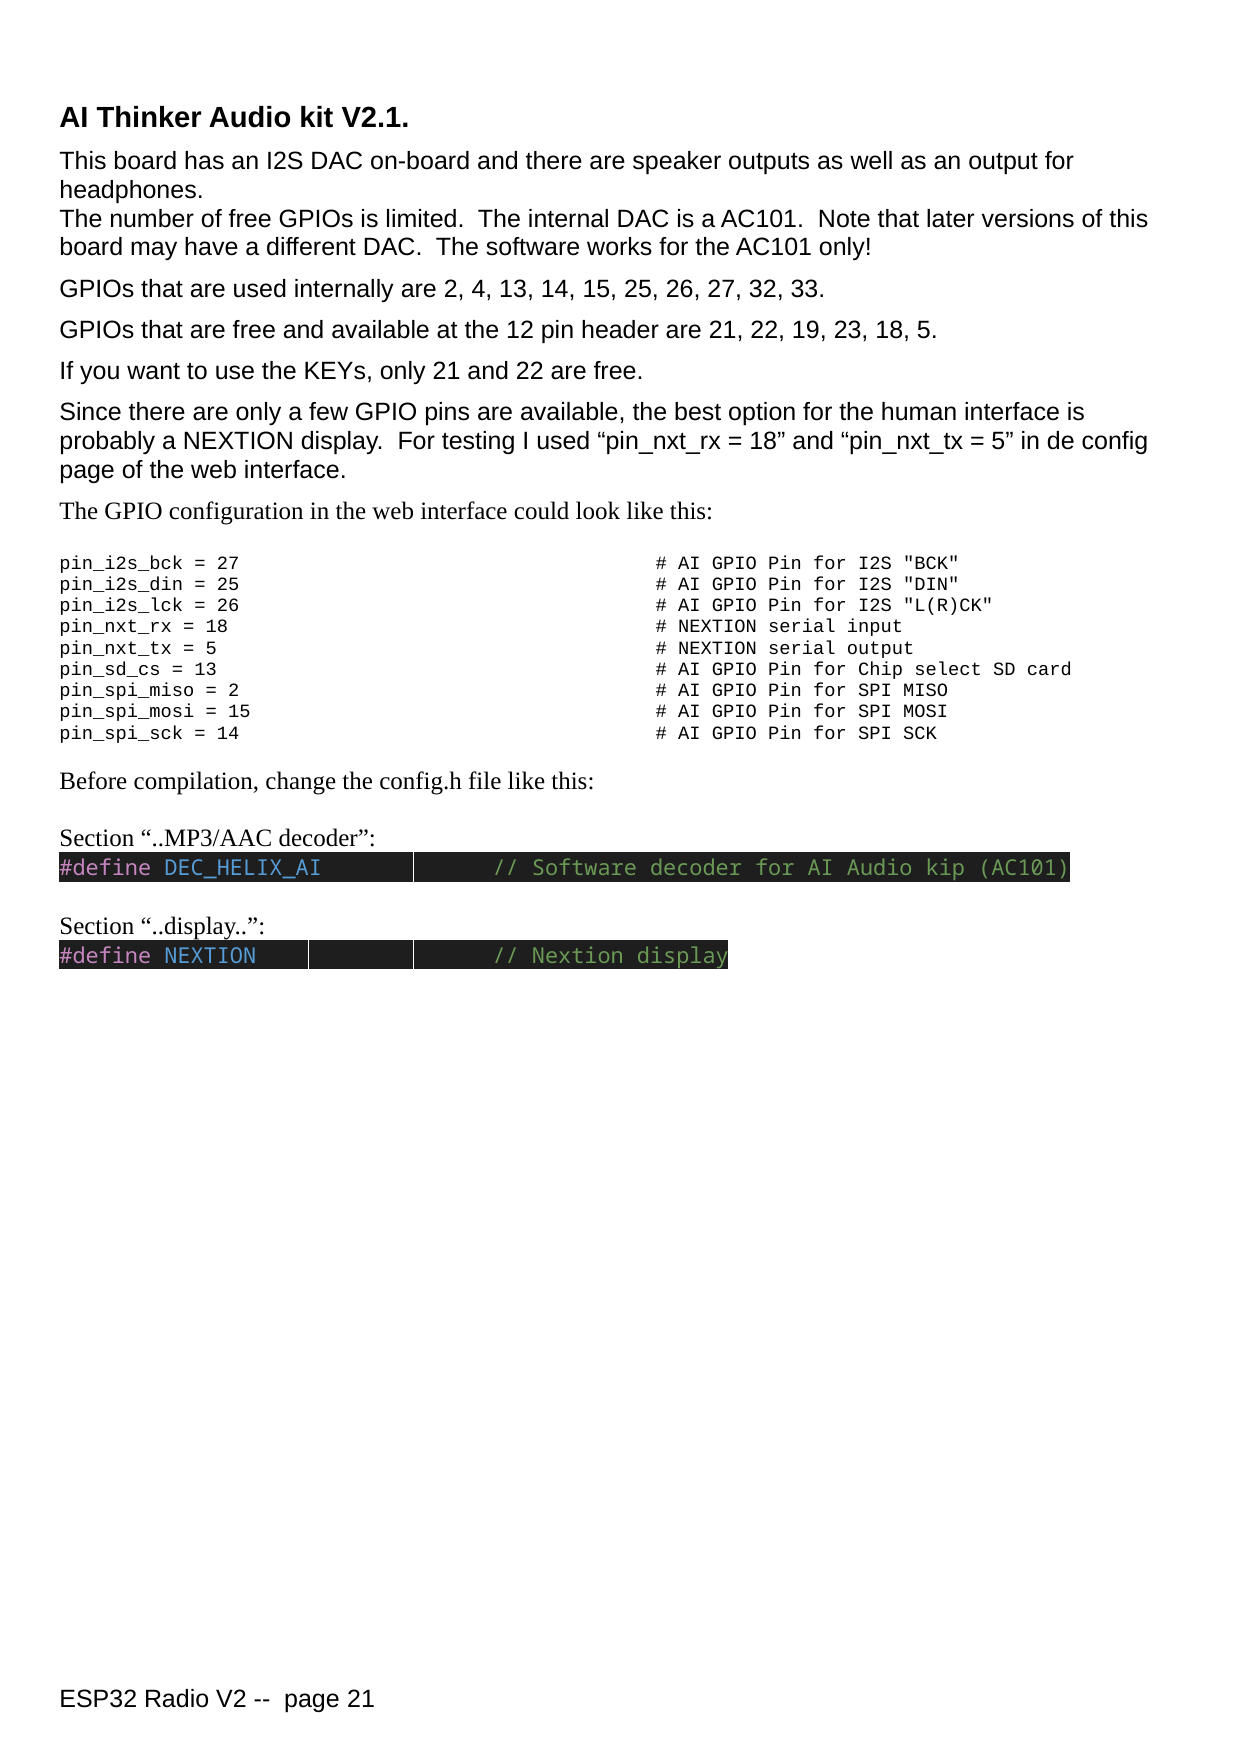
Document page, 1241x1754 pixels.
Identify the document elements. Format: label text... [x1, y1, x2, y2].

text pin_nxt_rx = 18 # NEXTION serial input [59, 617, 1181, 638]
text #define DEC_HELIX_AI // Software decoder for AI Audio kip (AC101) [59, 852, 1181, 882]
text pin_spi_sck = 14 # AI GPIO Pin for SPI SCK [59, 723, 1181, 745]
text GPIOs that are free and available at the 12 pin header are 21, 22, 19, 23, 18, 5. [59, 315, 1181, 343]
text The GPIO configuration in the web interface could look like this: [59, 496, 1181, 525]
text GPIOs that are used internally are 2, 4, 13, 14, 15, 25, 26, 27, 32, 33. [59, 273, 1181, 302]
subtitle AI Thinker Audio kit V2.1. [59, 100, 1181, 133]
text pin_spi_miso = 2 # AI GPIO Pin for SPI MISO [59, 681, 1181, 702]
text Before compilation, change the config.h file like this: [59, 766, 1181, 795]
text pin_i2s_lck = 26 # AI GPIO Pin for I2S "L(R)CK" [59, 596, 1181, 617]
text #define NEXTION // Nextion display [59, 939, 1181, 969]
text pin_nxt_tx = 5 # NEXTION serial output [59, 638, 1181, 660]
text pin_i2s_din = 25 # AI GPIO Pin for I2S "DIN" [59, 575, 1181, 596]
text Section “..display..”: [59, 911, 1181, 939]
text Section “..MP3/AAC decoder”: [59, 823, 1181, 852]
text pin_i2s_bck = 27 # AI GPIO Pin for I2S "BCK" [59, 553, 1181, 575]
text If you want to use the KEYs, only 21 and 22 are free. [59, 356, 1181, 385]
text pin_spi_mosi = 15 # AI GPIO Pin for SPI MOSI [59, 702, 1181, 723]
text This board has an I2S DAC on-board and there are speaker outputs as well as an output for headphones. The number of free GPIOs is limited. The internal DAC is a AC101. Note that later versions of this board may have a different DAC. The software works for the AC101 only! [59, 146, 1181, 261]
text Since there are only a few GPIO pins are available, the best option for the human interface is probably a NEXTION display. For testing I used “pin_nxt_rx = 18” and “pin_nxt_tx = 5” in de config page of the web interface. [59, 397, 1181, 483]
text pin_sd_cs = 13 # AI GPIO Pin for Chip select SD card [59, 660, 1181, 681]
